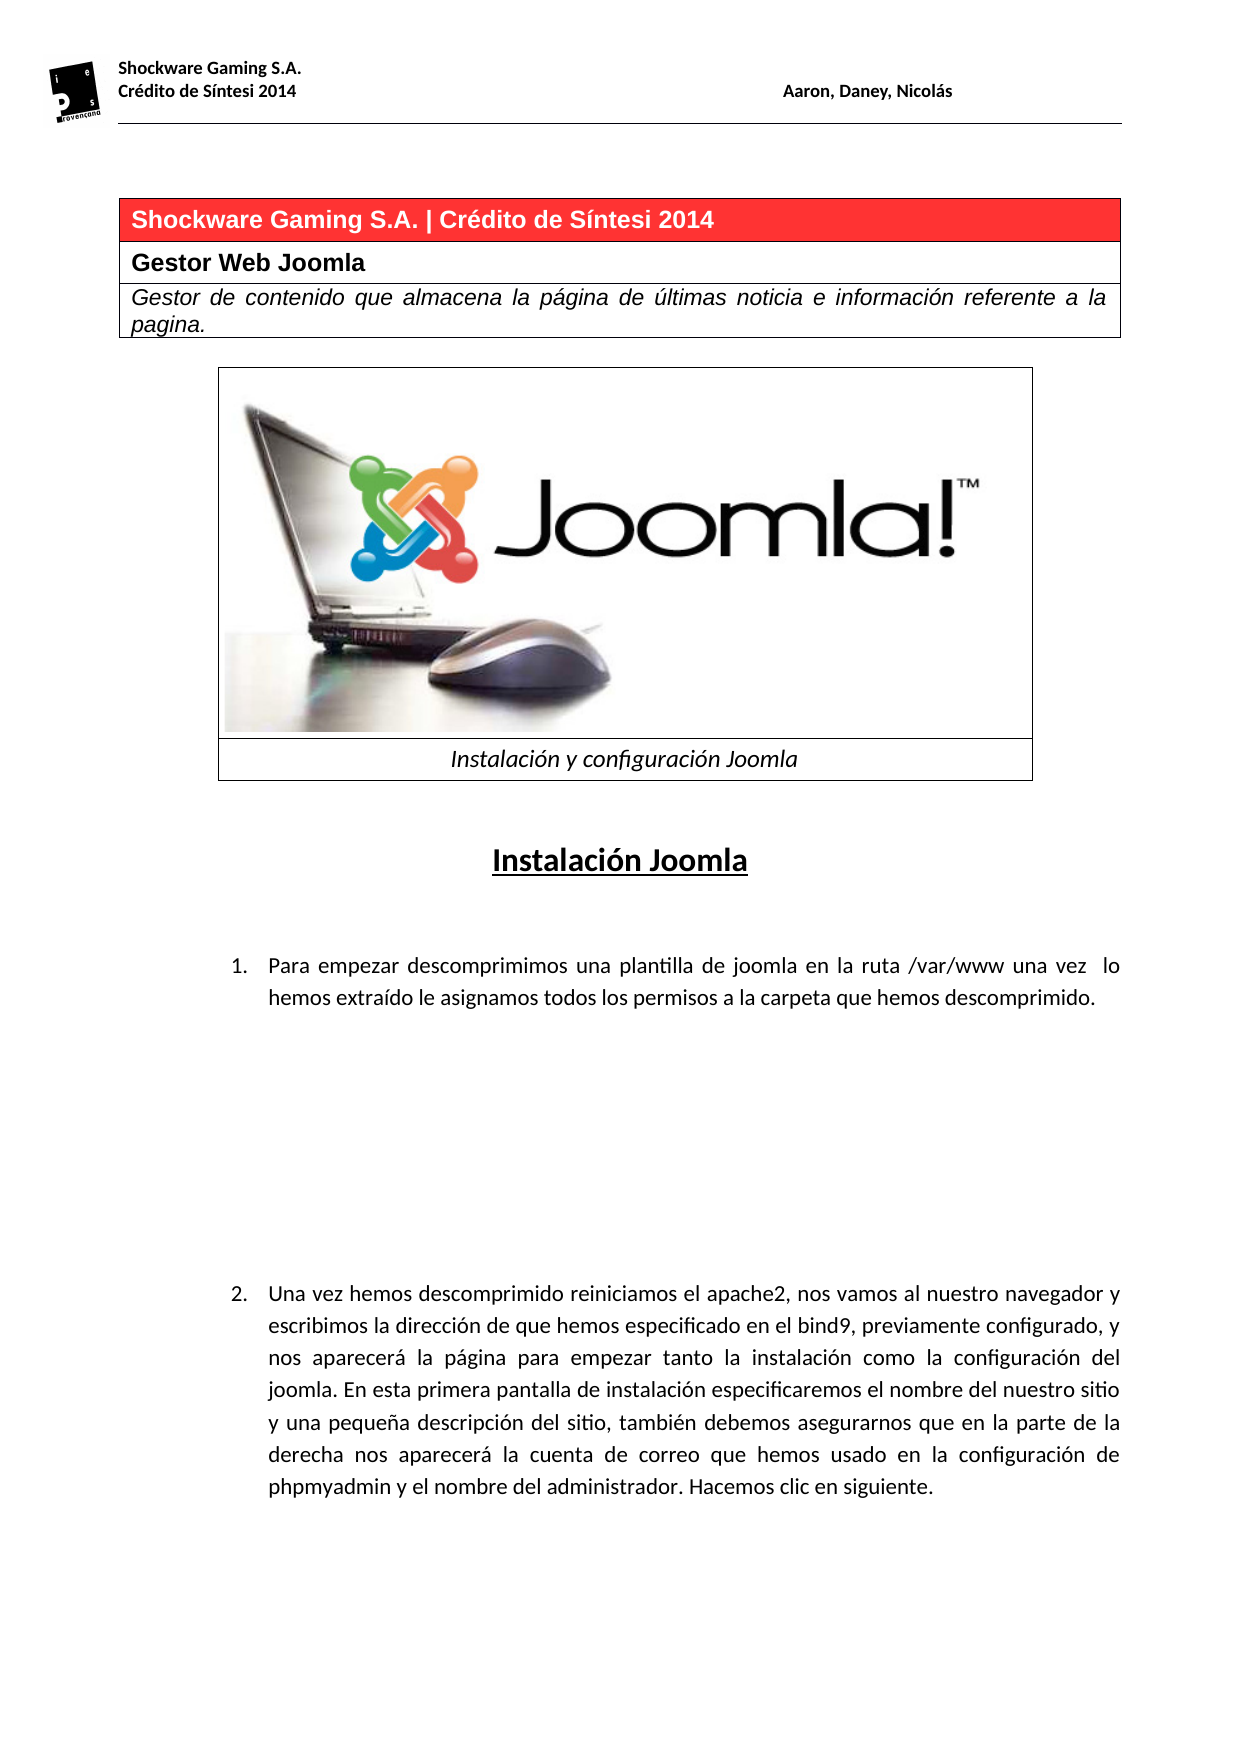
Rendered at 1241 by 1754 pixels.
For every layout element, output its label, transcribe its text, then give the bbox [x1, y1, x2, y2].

table_cell Instalación y configuración Joomla [219, 739, 1032, 780]
list Una vez hemos descomprimido reiniciamos el apache2, nos vamos al nuestro navegador y escribimos la dirección de que hemos especificado en el bind9, previamente configurado, y nos aparecerá la página para empezar tanto la instalación como la configuración del joomla. En esta primera pantalla de instalación especificaremos el nombre del nuestro sitio y una pequeña descripción del sitio, también debemos asegurarnos que en la parte de la derecha nos aparecerá la cuenta de correo que hemos usado en la configuración de phpmyadmin y el nombre del administrador. Hacemos clic en siguiente. [231, 1279, 1122, 1500]
text Instalación Joomla [118, 839, 1122, 880]
table_cell Gestor Web Joomla [120, 242, 1120, 283]
list Para empezar descomprimimos una plantilla de joomla en la ruta /var/www una vez lo hemos extraído le asignamos todos los permisos a la carpeta que hemos descomprimido. [231, 951, 1122, 1011]
table_header Shockware Gaming S.A. | Crédito de Síntesi 2014 [120, 199, 1120, 241]
table_cell Gestor de contenido que almacena la página de últimas noticia e información referente a la pagina. [120, 284, 1120, 337]
table_header [219, 368, 1032, 737]
